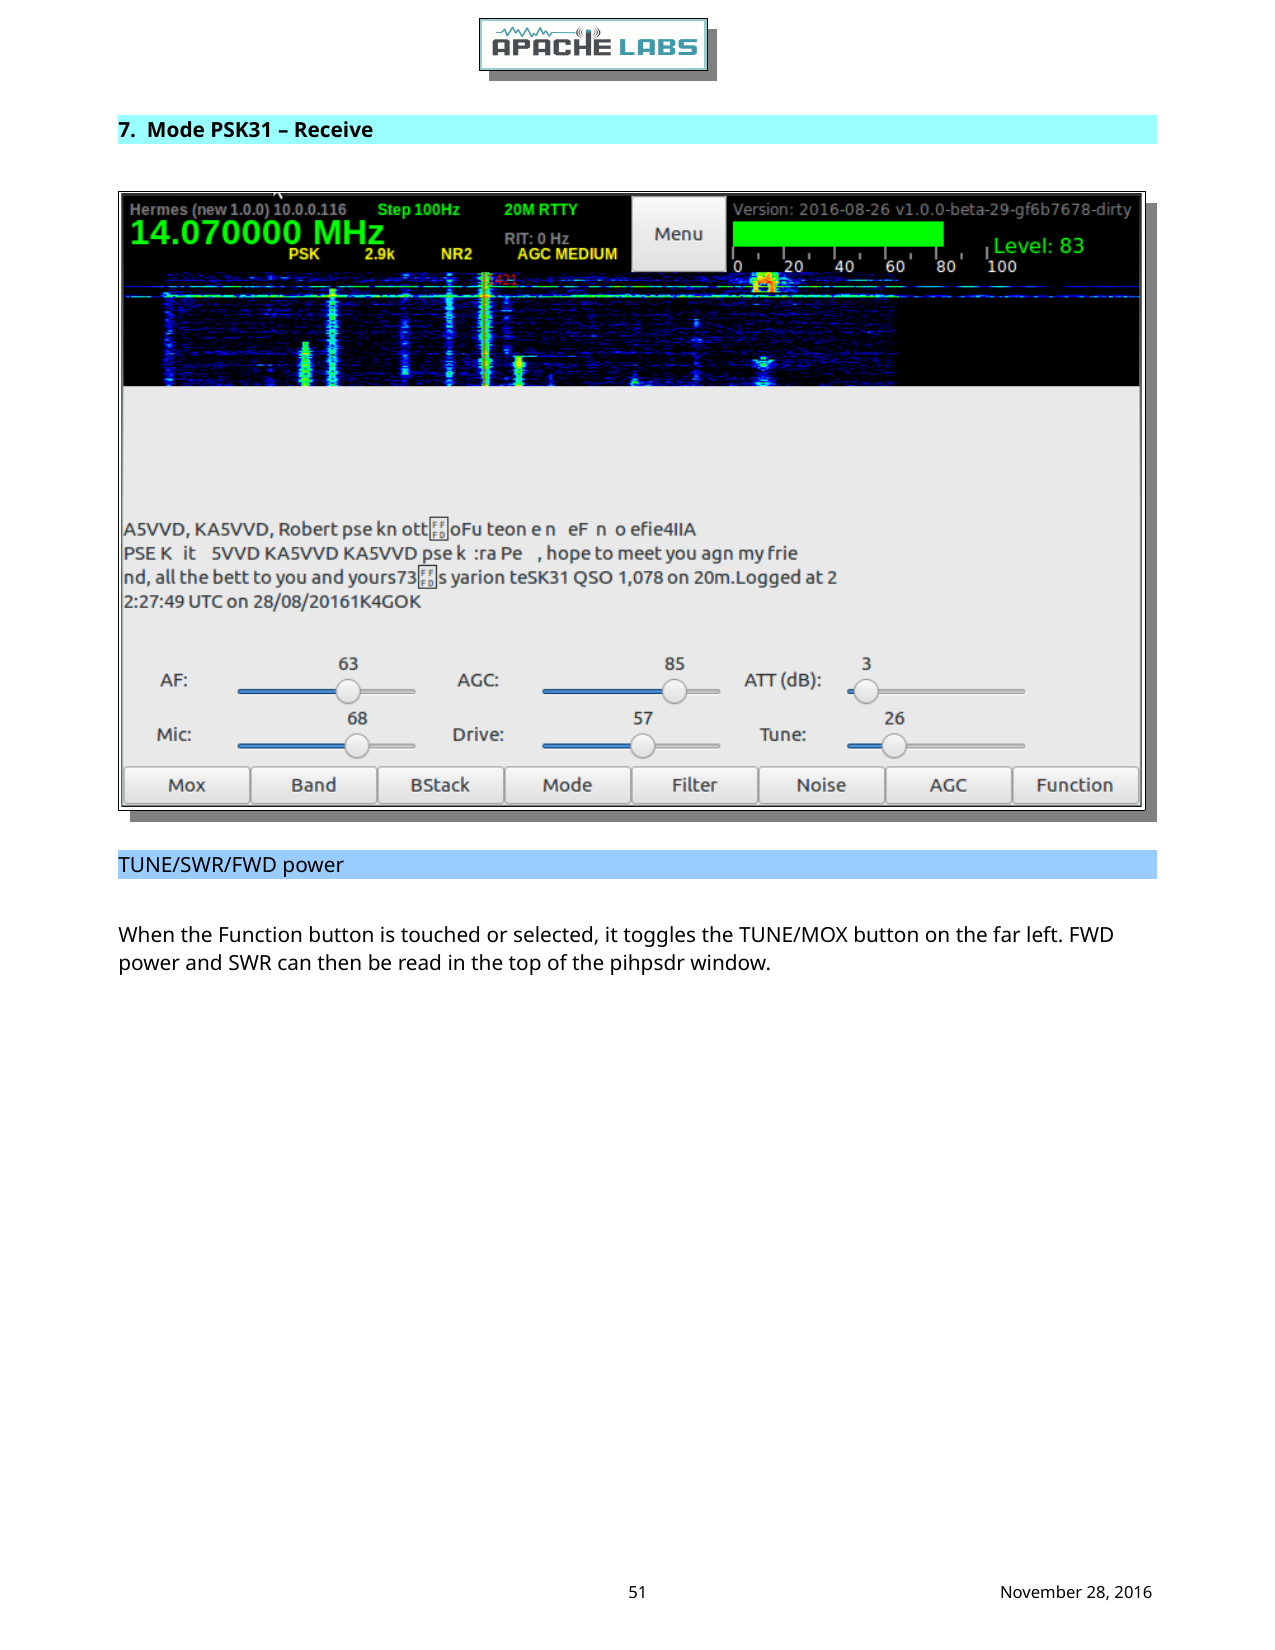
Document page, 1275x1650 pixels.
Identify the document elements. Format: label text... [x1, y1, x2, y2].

picture [482, 21, 704, 68]
text When the Function button is touched or selected, it toggles the TUNE/MOX button on the far left. FWD power and SWR can then be read in the top of the pihpsdr window. [118, 920, 1157, 977]
picture [121, 193, 1142, 807]
subtitle TUNE/SWR/FWD power [118, 850, 1157, 879]
subtitle 7. Mode PSK31 – Receive [373, 115, 1157, 144]
